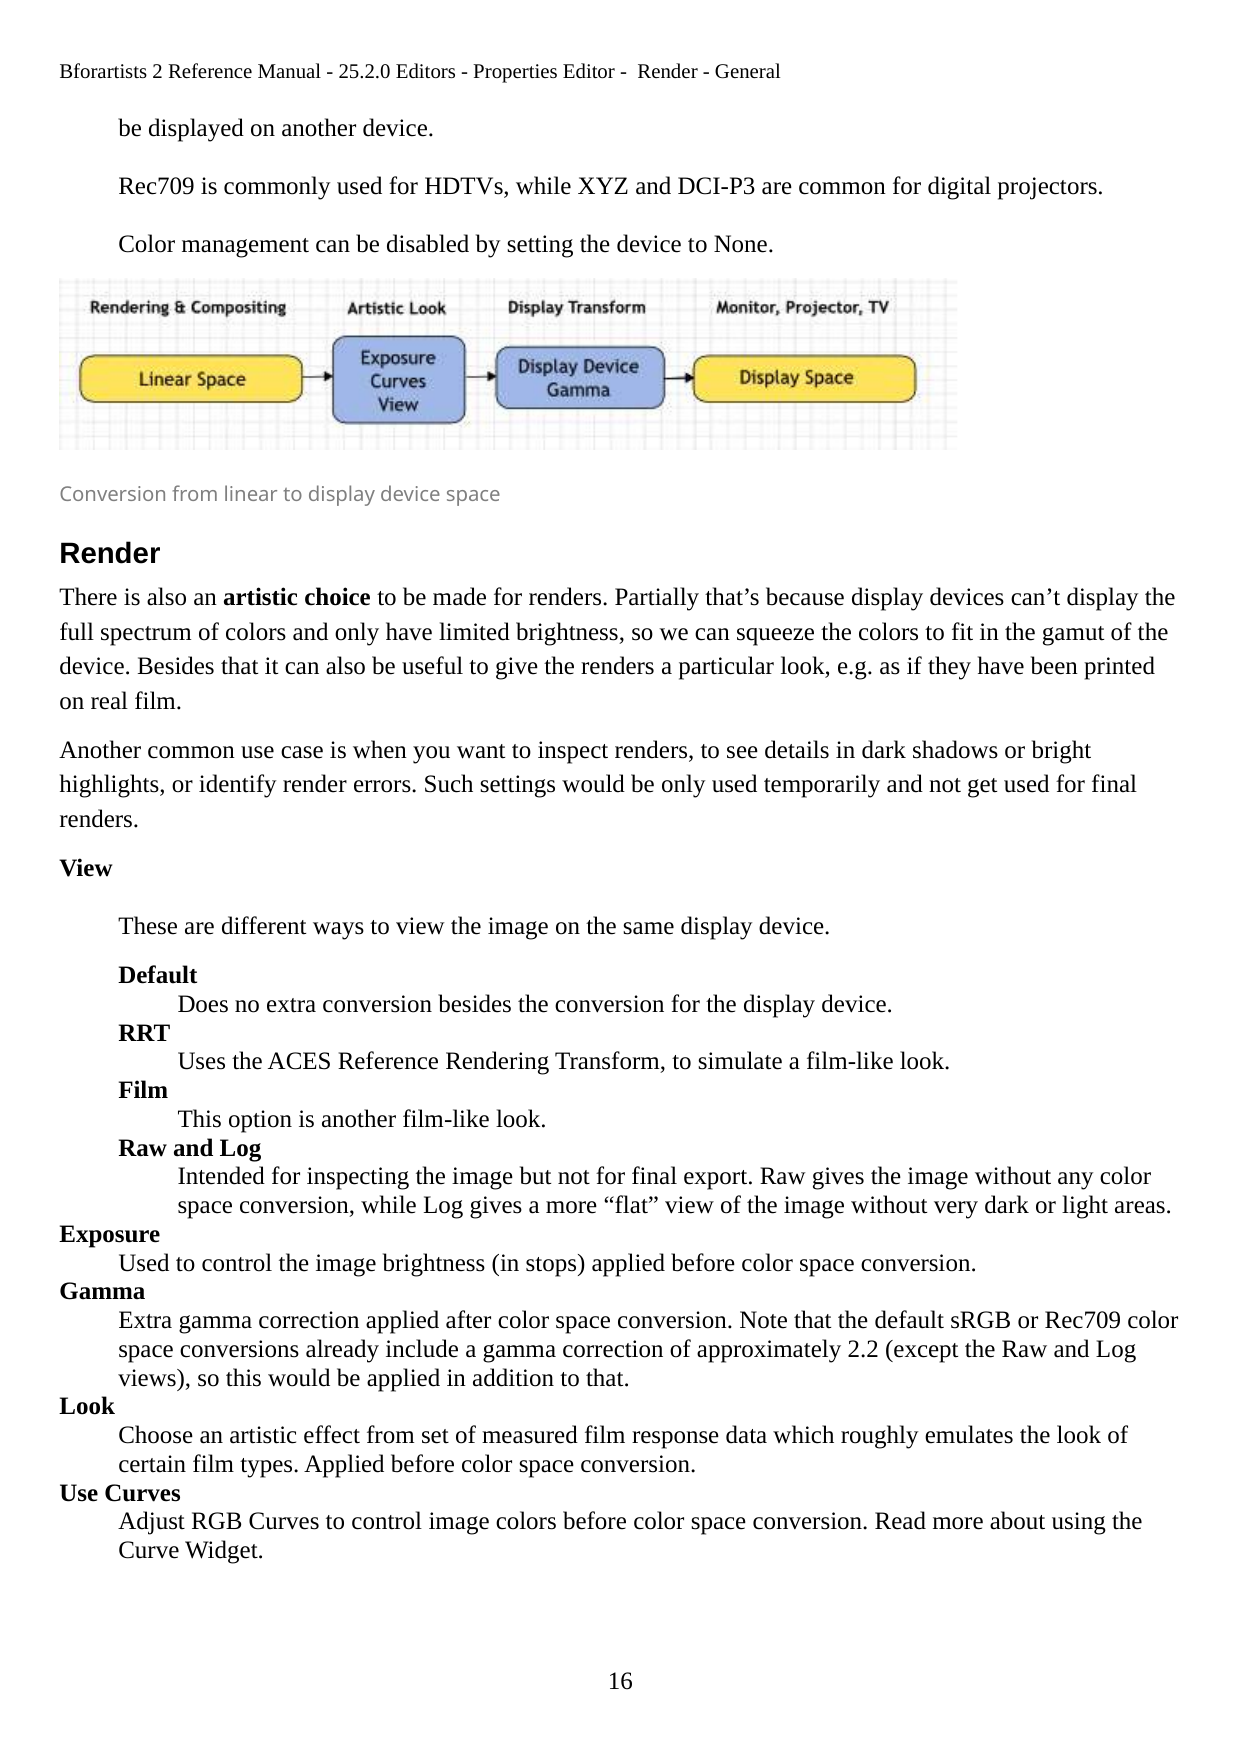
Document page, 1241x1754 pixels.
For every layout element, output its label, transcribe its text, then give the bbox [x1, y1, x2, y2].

list Uses the ACES Reference Rendering Transform, to simulate a film-like look. [177, 1046, 1181, 1075]
subtitle Render [59, 536, 1181, 570]
list Choose an artistic effect from set of measured film response data which roughly emulates the look of certain film types. Applied before color space conversion. [118, 1420, 1181, 1478]
text Another common use case is when you want to inspect renders, to see details in dark shadows or bright highlights, or identify render errors. Such settings would be only used temporarily and not get used for final renders. [59, 735, 1181, 833]
subtitle RRT [118, 1018, 1181, 1046]
list Does no extra conversion besides the conversion for the display device. [177, 989, 1181, 1018]
list Rec709 is commonly used for HDTVs, while XYZ and DCI-P3 are common for digital projectors. [118, 171, 1181, 199]
subtitle Film [118, 1075, 1181, 1104]
list Intended for inspecting the image but not for final export. Raw gives the image without any color space conversion, while Log gives a more “flat” view of the image without very dark or light areas. [177, 1161, 1181, 1219]
subtitle View [59, 853, 1181, 882]
subtitle Raw and Log [118, 1133, 1181, 1161]
subtitle Use Curves [59, 1478, 1181, 1506]
text Color management can be disabled by setting the device to None. [118, 229, 1181, 258]
list be displayed on another device. [118, 113, 1181, 141]
picture [59, 278, 958, 450]
subtitle Gamma [59, 1276, 1181, 1305]
list Adjust RGB Curves to control image colors before color space conversion. Read more about using the Curve Widget. [118, 1506, 1181, 1564]
list Extra gamma correction applied after color space conversion. Note that the default sRGB or Rec709 color space conversions already include a gamma correction of approximately 2.2 (except the Raw and Log views), so this would be applied in addition to that. [118, 1305, 1181, 1391]
subtitle Exposure [59, 1219, 1181, 1248]
subtitle Look [59, 1391, 1181, 1420]
subtitle Default [118, 960, 1181, 989]
list This option is another film-like look. [177, 1104, 1181, 1133]
text There is also an artistic choice to be made for renders. Partially that’s because display devices can’t display the full spectrum of colors and only have limited brightness, so we can squeeze the colors to fit in the gamut of the device. Besides that it can also be useful to give the renders a particular look, e.g. as if they have been printed on real film. [59, 582, 1181, 714]
text These are different ways to view the image on the same display device. [118, 911, 1181, 940]
list Used to control the image brightness (in stops) applied before color space conversion. [118, 1248, 1181, 1276]
text Conversion from linear to display device space [59, 476, 1181, 507]
